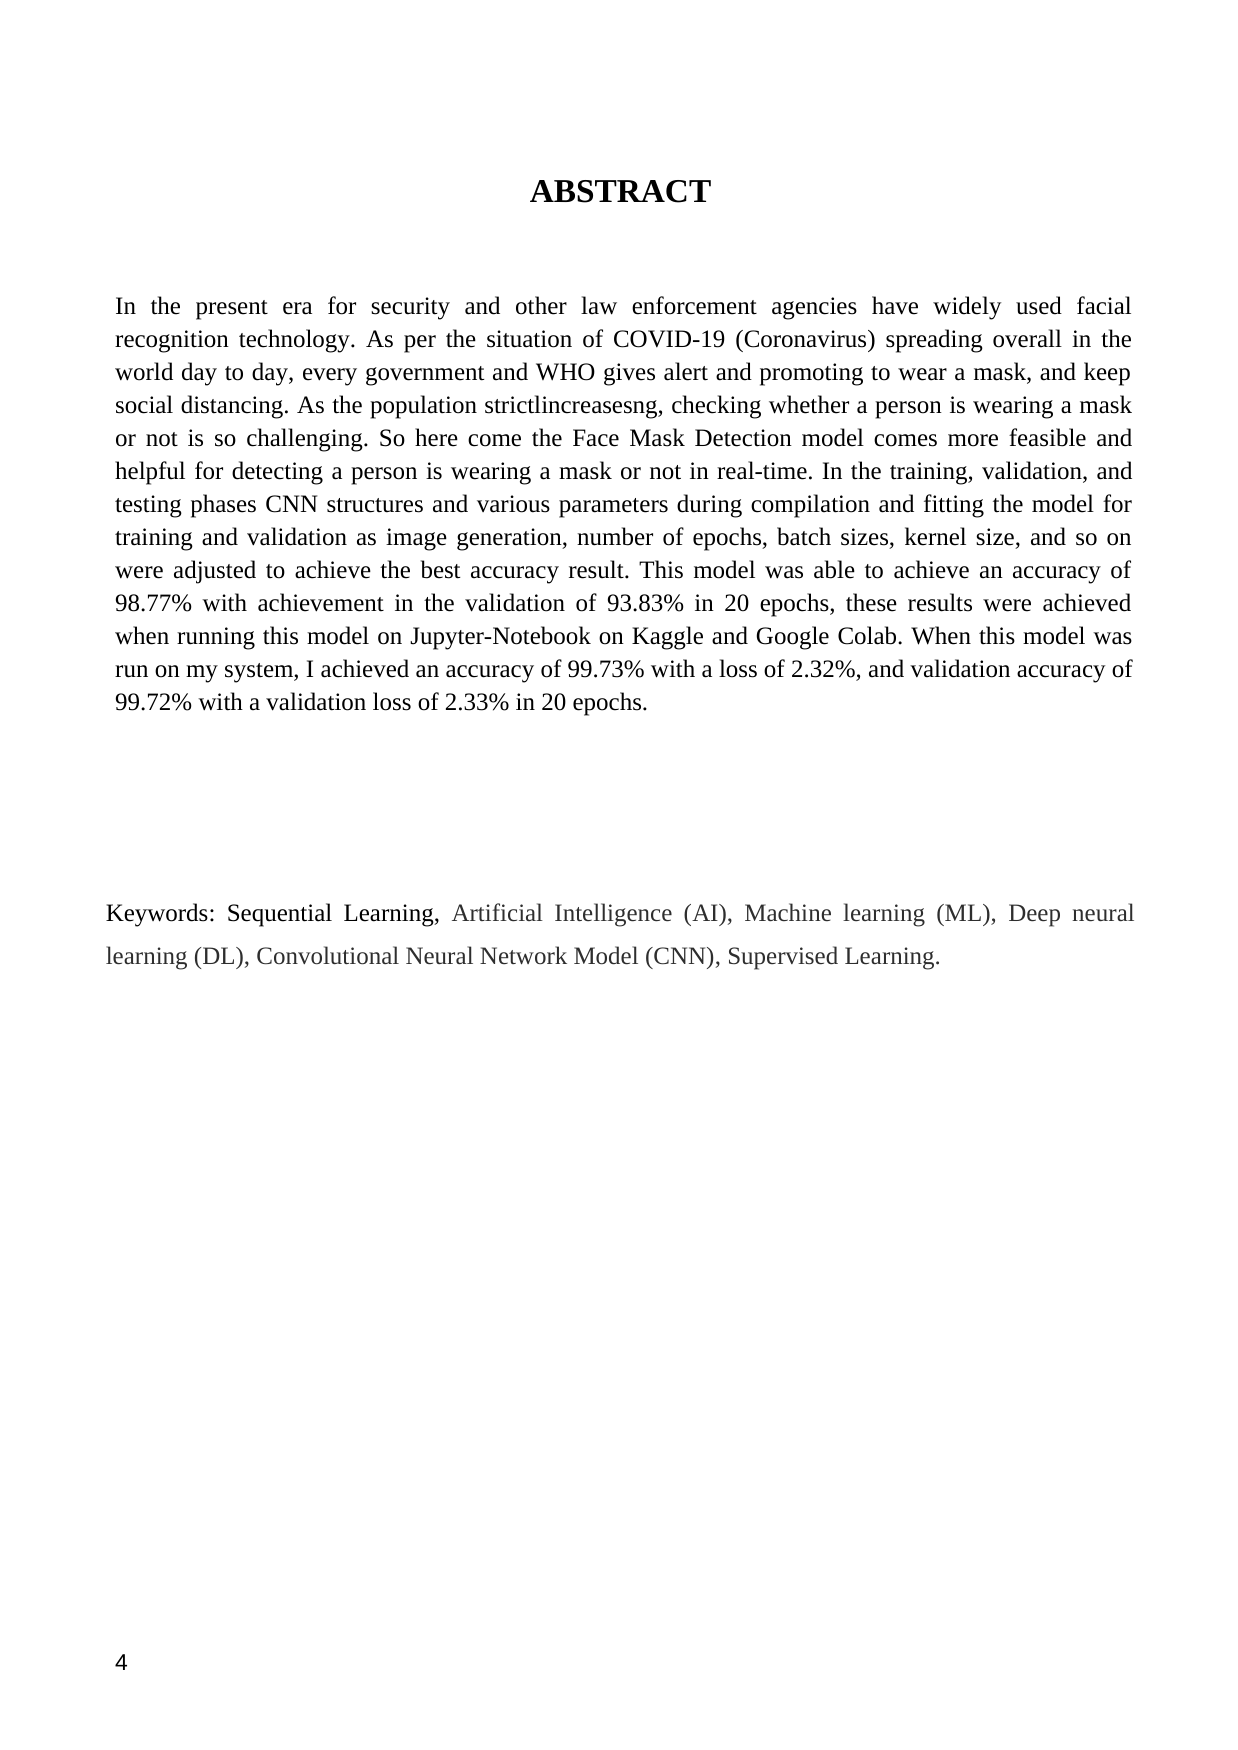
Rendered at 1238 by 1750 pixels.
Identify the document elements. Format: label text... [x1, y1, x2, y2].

subtitle ABSTRACT [106, 172, 1135, 210]
text Keywords: Sequential Learning, Artificial Intelligence (AI), Machine learning (ML), Deep neural learning (DL), Convolutional Neural Network Model (CNN), Supervised Learning. [106, 898, 1135, 969]
text In the present era for security and other law enforcement agencies have widely used facial recognition technology. As per the situation of COVID-19 (Coronavirus) spreading overall in the world day to day, every government and WHO gives alert and promoting to wear a mask, and keep social distancing. As the population strictlincreasesng, checking whether a person is wearing a mask or not is so challenging. So here come the Face Mask Detection model comes more feasible and helpful for detecting a person is wearing a mask or not in real-time. In the training, validation, and testing phases CNN structures and various parameters during compilation and fitting the model for training and validation as image generation, number of epochs, batch sizes, kernel size, and so on were adjusted to achieve the best accuracy result. This model was able to achieve an accuracy of 98.77% with achievement in the validation of 93.83% in 20 epochs, these results were achieved when running this model on Jupyter-Notebook on Kaggle and Google Colab. When this model was run on my system, I achieved an accuracy of 99.73% with a loss of 2.32%, and validation accuracy of 99.72% with a validation loss of 2.33% in 20 epochs. [115, 291, 1133, 716]
